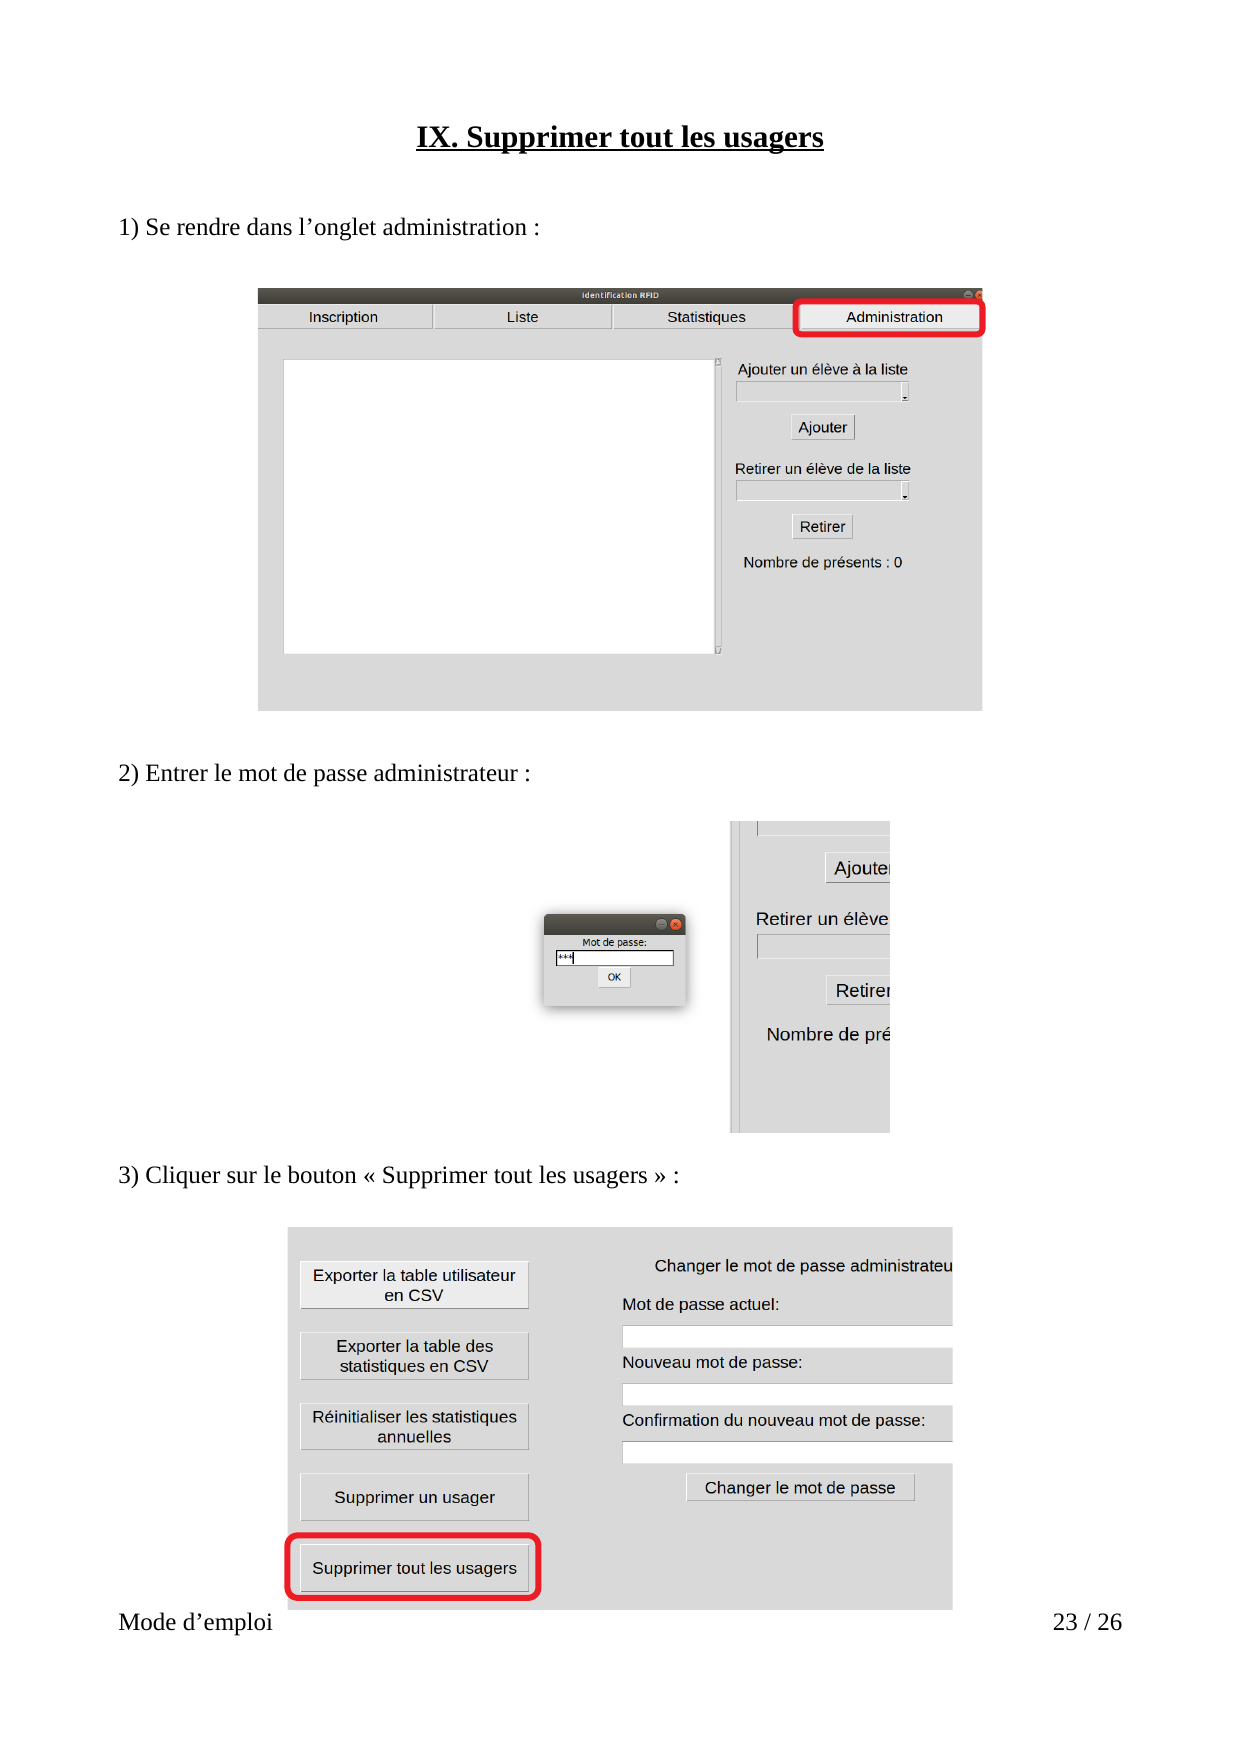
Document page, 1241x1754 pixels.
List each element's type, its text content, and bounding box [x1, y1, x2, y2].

picture [799, 305, 979, 331]
picture [257, 288, 983, 711]
text 1) Se rendre dans l’onglet administration : [118, 212, 1122, 240]
text 2) Entrer le mot de passe administrateur : [118, 758, 1122, 787]
picture [291, 1539, 535, 1594]
picture [412, 821, 842, 1133]
text IX. Supprimer tout les usagers [118, 118, 1122, 154]
text 3) Cliquer sur le bouton « Supprimer tout les usagers » : [118, 1160, 1122, 1189]
picture [287, 1227, 953, 1610]
